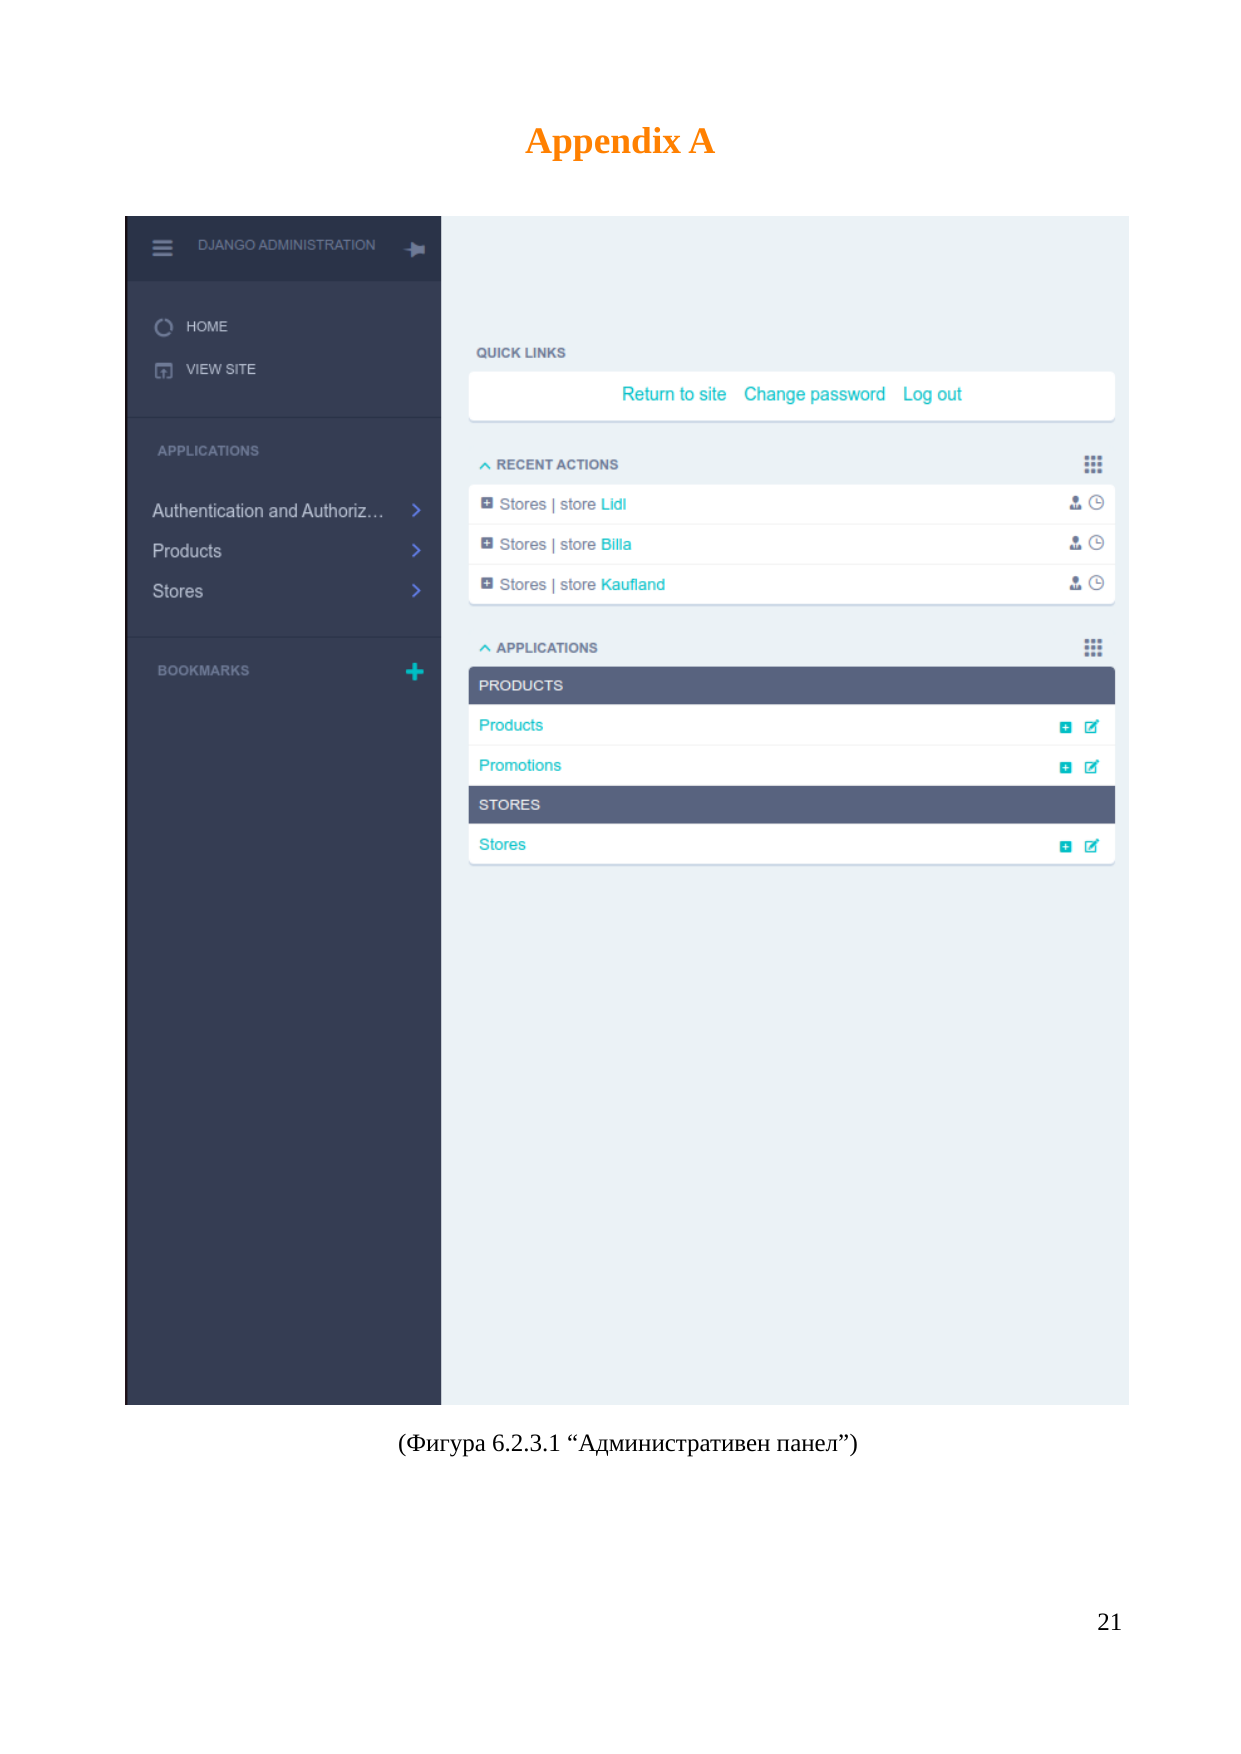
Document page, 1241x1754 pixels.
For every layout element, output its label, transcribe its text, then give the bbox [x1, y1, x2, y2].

list Appendix A [118, 118, 1122, 161]
picture [125, 216, 1129, 1405]
